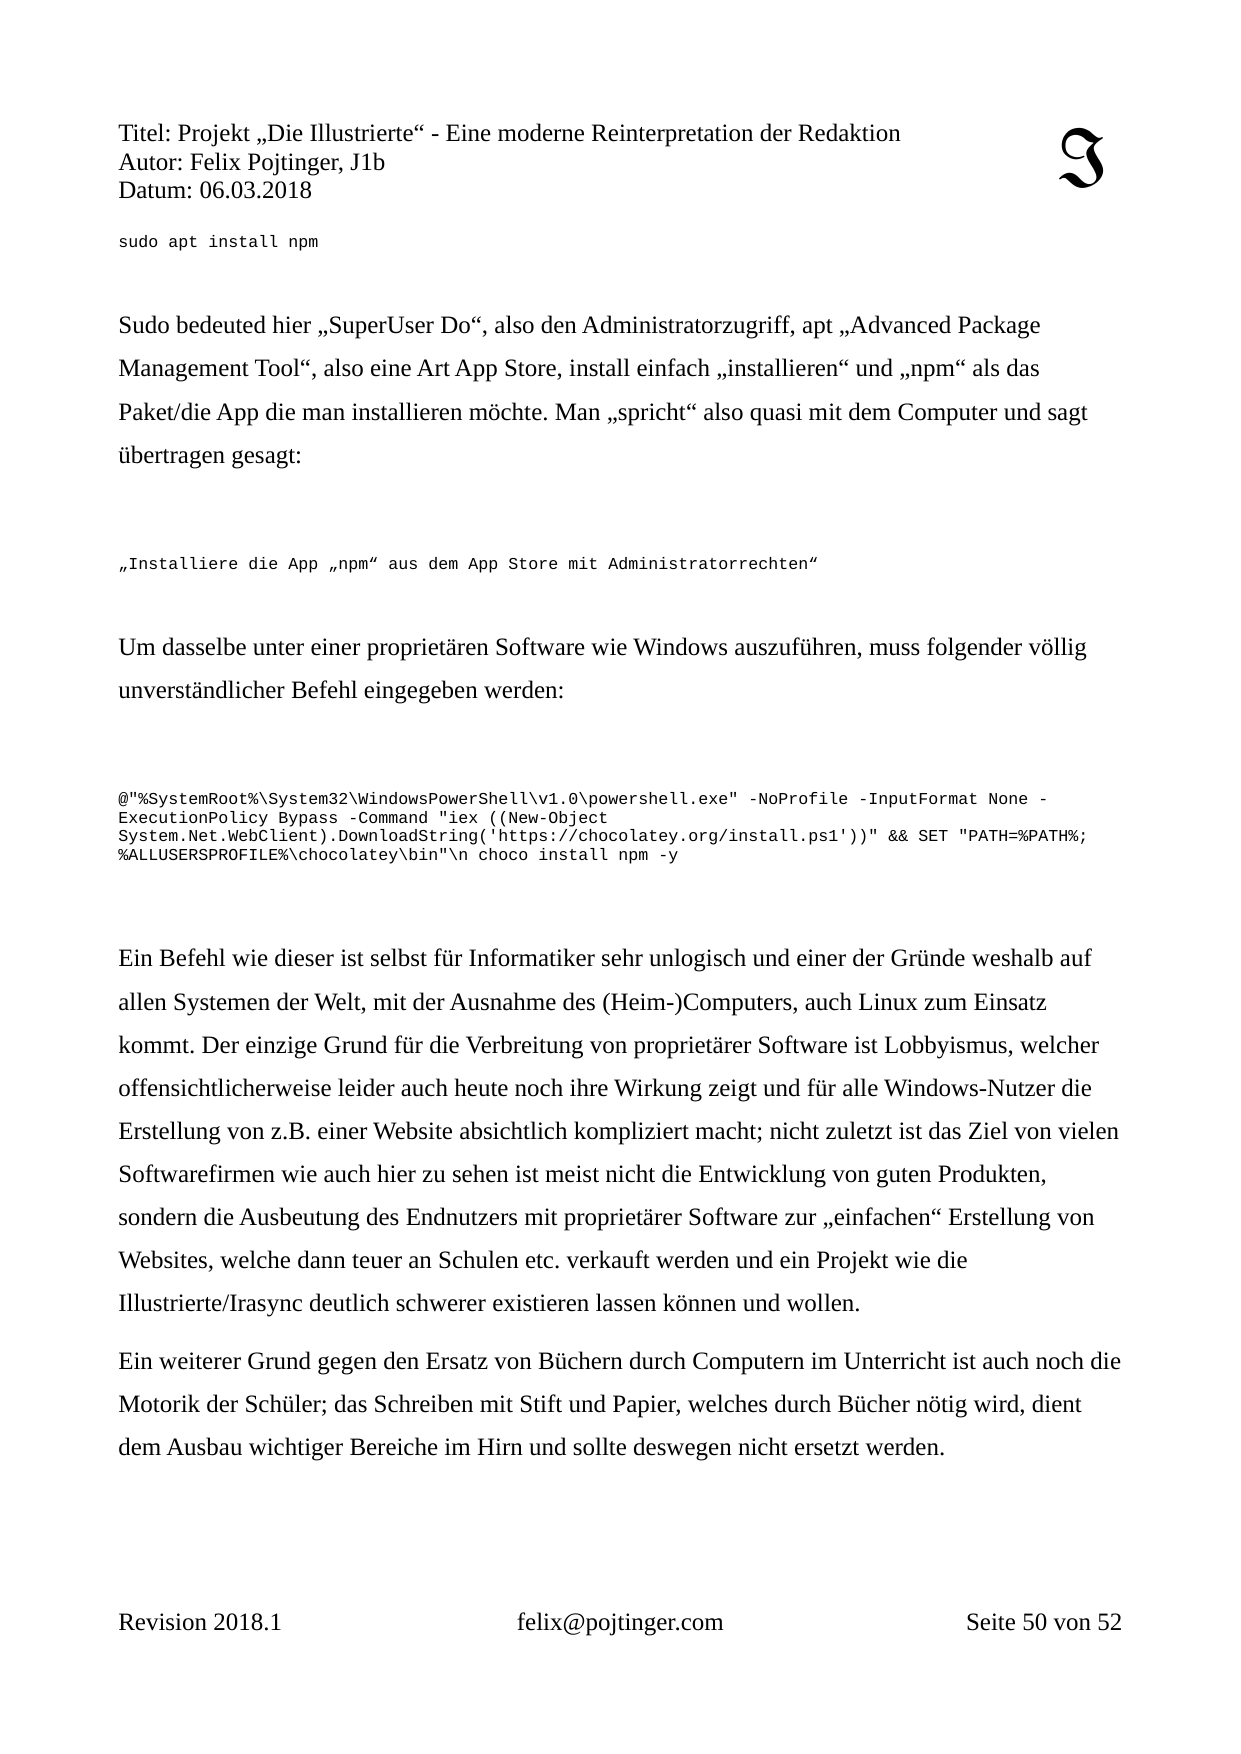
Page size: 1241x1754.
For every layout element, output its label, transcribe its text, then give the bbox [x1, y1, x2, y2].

text Ein weiterer Grund gegen den Ersatz von Büchern durch Computern im Unterricht ist auch noch die Motorik der Schüler; das Schreiben mit Stift und Papier, welches durch Bücher nötig wird, dient dem Ausbau wichtiger Bereiche im Hirn und sollte deswegen nicht ersetzt werden. [118, 1346, 1122, 1461]
picture [1046, 120, 1120, 194]
text Um dasselbe unter einer proprietären Software wie Windows auszuführen, muss folgender völlig unverständlicher Befehl eingegeben werden: [118, 632, 1122, 704]
text Ein Befehl wie dieser ist selbst für Informatiker sehr unlogisch und einer der Gründe weshalb auf allen Systemen der Welt, mit der Ausnahme des (Heim-)Computers, auch Linux zum Einsatz kommt. Der einzige Grund für die Verbreitung von proprietärer Software ist Lobbyismus, welcher offensichtlicherweise leider auch heute noch ihre Wirkung zeigt und für alle Windows-Nutzer die Erstellung von z.B. einer Website absichtlich kompliziert macht; nicht zuletzt ist das Ziel von vielen Softwarefirmen wie auch hier zu sehen ist meist nicht die Entwicklung von guten Produkten, sondern die Ausbeutung des Endnutzers mit proprietärer Software zur „einfachen“ Erstellung von Websites, welche dann teuer an Schulen etc. verkauft werden und ein Projekt wie die Illustrierte/Irasync deutlich schwerer existieren lassen können und wollen. [118, 943, 1122, 1317]
text sudo apt install npm [118, 234, 1122, 253]
text @"%SystemRoot%\System32\WindowsPowerShell\v1.0\powershell.exe" -NoProfile -InputFormat None -ExecutionPolicy Bypass -Command "iex ((New-Object System.Net.WebClient).DownloadString('https://chocolatey.org/install.ps1'))" && SET "PATH=%PATH%;%ALLUSERSPROFILE%\chocolatey\bin"\n choco install npm -y [118, 790, 1122, 866]
text Sudo bedeuted hier „SuperUser Do“, also den Administratorzugriff, apt „Advanced Package Management Tool“, also eine Art App Store, install einfach „installieren“ und „npm“ als das Paket/die App die man installieren möchte. Man „spricht“ also quasi mit dem Computer und sagt übertragen gesagt: [118, 310, 1122, 468]
text „Installiere die App „npm“ aus dem App Store mit Administratorrechten“ [118, 555, 1122, 574]
